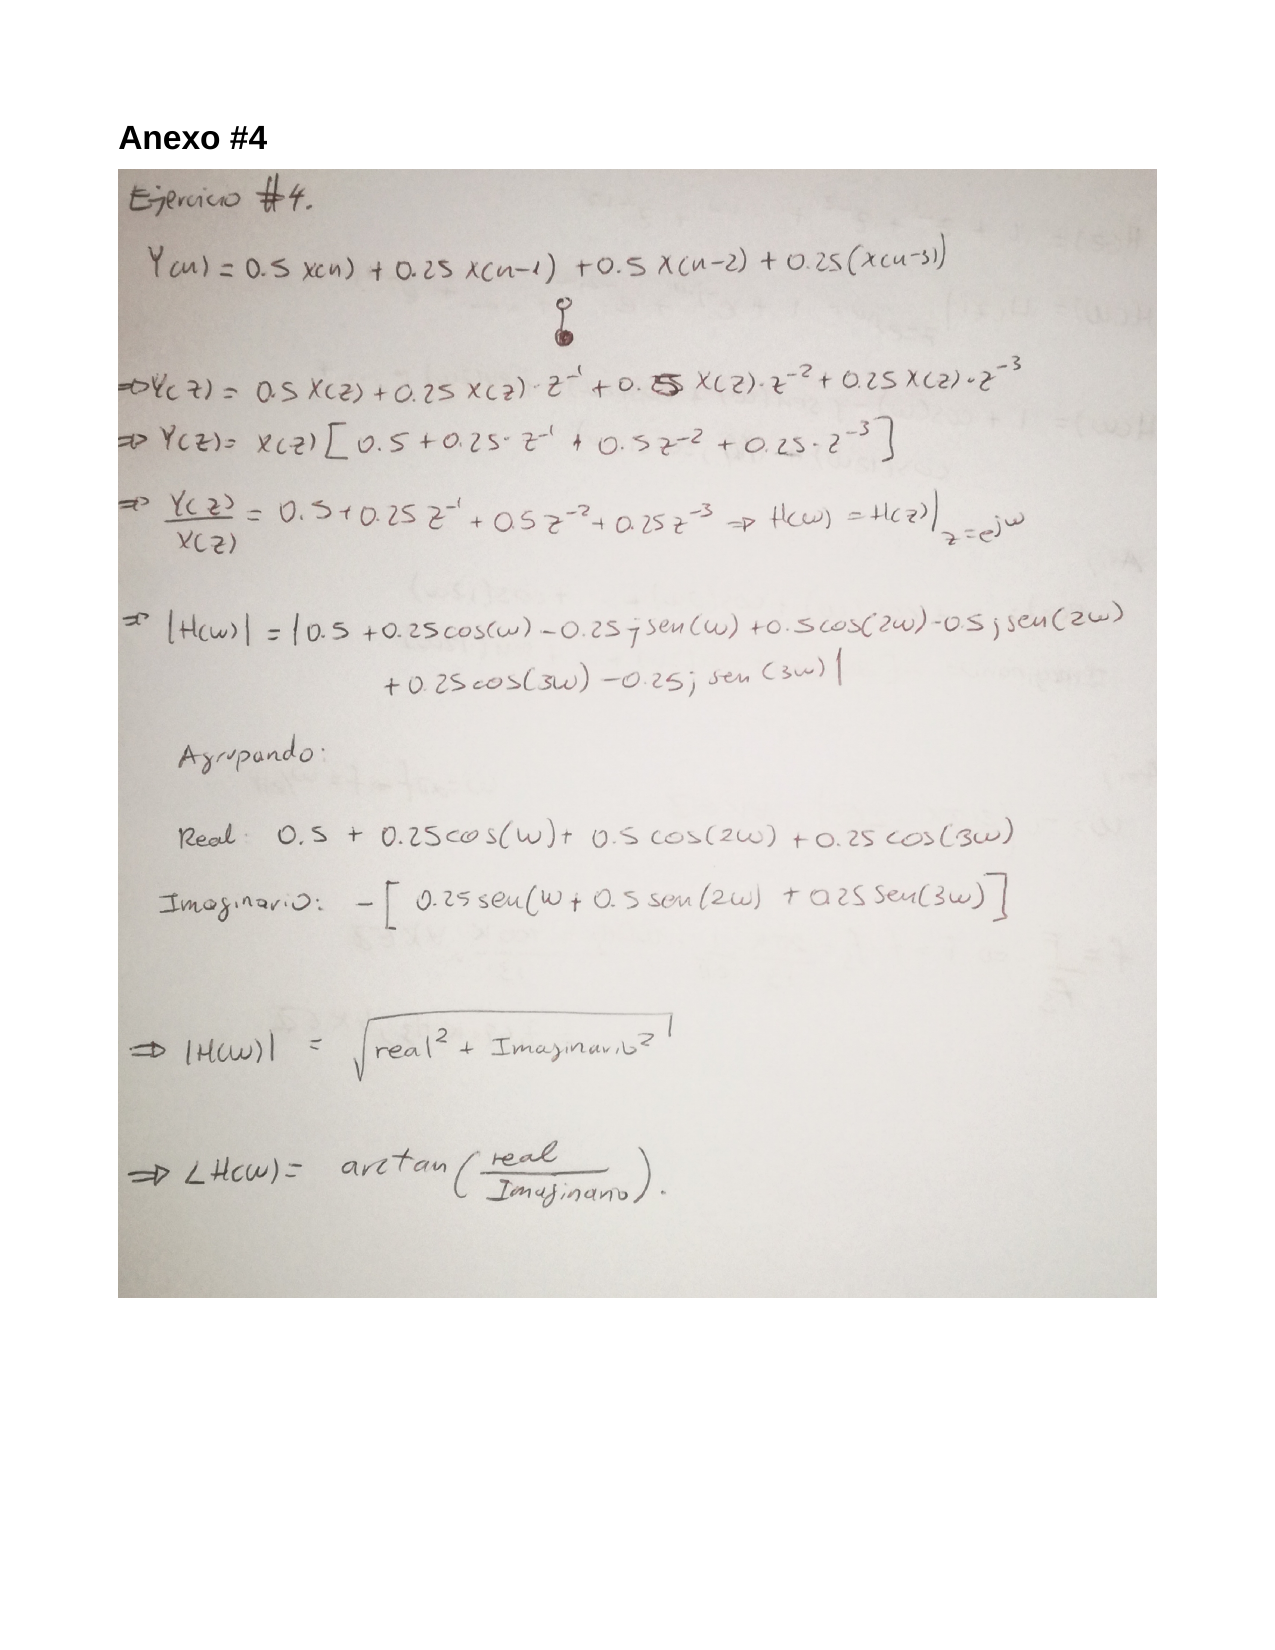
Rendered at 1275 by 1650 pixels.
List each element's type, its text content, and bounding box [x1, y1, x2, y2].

picture [118, 169, 1157, 1298]
subtitle Anexo #4 [118, 118, 1157, 157]
